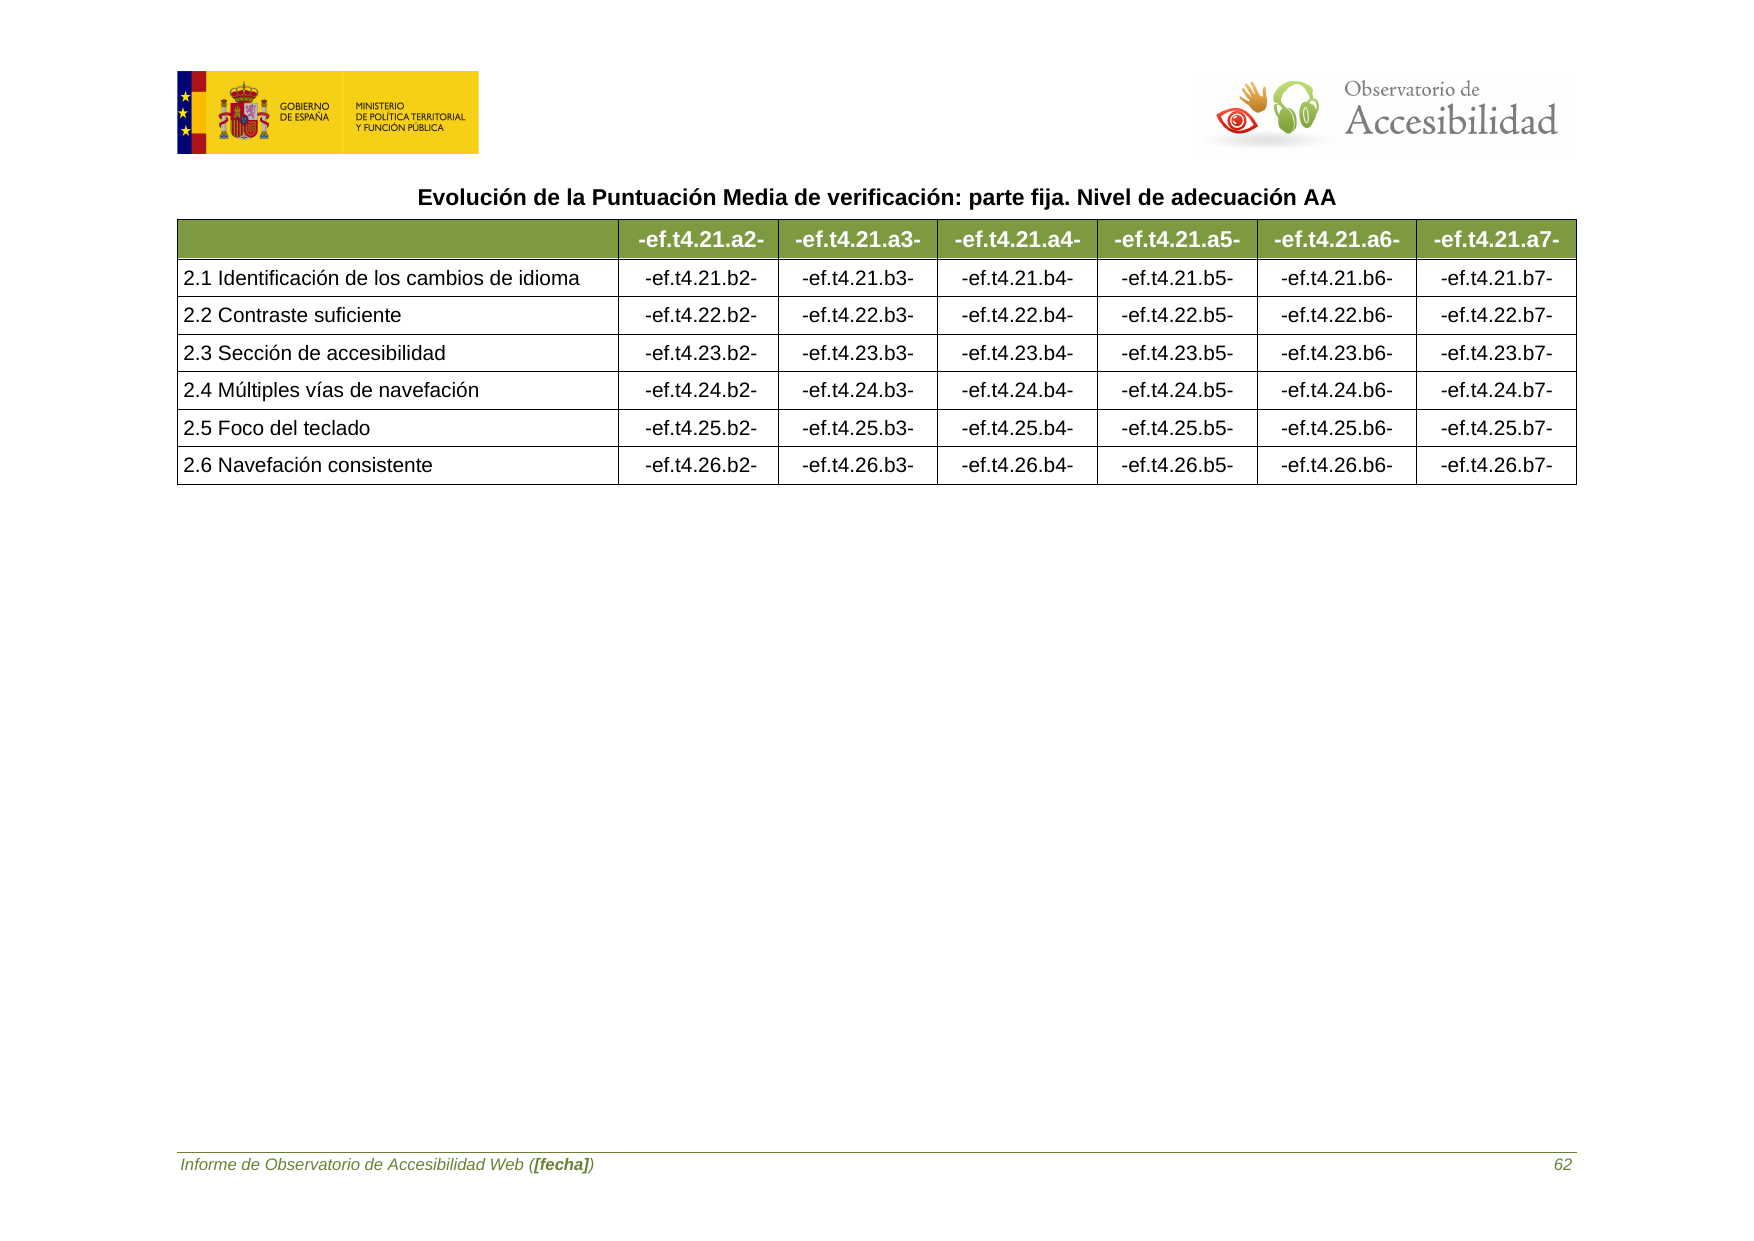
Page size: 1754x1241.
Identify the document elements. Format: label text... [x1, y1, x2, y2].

table_header -ef.t4.21.a2- [619, 220, 778, 258]
table_cell -ef.t4.24.b4- [938, 372, 1097, 408]
picture [177, 71, 479, 154]
table_cell -ef.t4.24.b6- [1258, 372, 1416, 408]
table_cell 2.4 Múltiples vías de navefación [178, 372, 618, 408]
table_cell -ef.t4.25.b5- [1098, 410, 1257, 446]
table_cell -ef.t4.22.b6- [1258, 297, 1416, 333]
picture [1196, 72, 1572, 154]
table_cell -ef.t4.22.b2- [619, 297, 778, 333]
table_cell -ef.t4.25.b7- [1417, 410, 1576, 446]
table_cell -ef.t4.22.b5- [1098, 297, 1257, 333]
table_cell -ef.t4.22.b7- [1417, 297, 1576, 333]
table_header [178, 220, 618, 258]
table_cell -ef.t4.26.b6- [1258, 447, 1416, 483]
table_cell -ef.t4.26.b2- [619, 447, 778, 483]
table_cell -ef.t4.24.b2- [619, 372, 778, 408]
table_cell 2.1 Identificación de los cambios de idioma [178, 260, 618, 296]
table_cell -ef.t4.21.b2- [619, 260, 778, 296]
table_cell -ef.t4.21.b3- [779, 260, 937, 296]
table_cell -ef.t4.26.b7- [1417, 447, 1576, 483]
table_cell -ef.t4.26.b3- [779, 447, 937, 483]
table_cell -ef.t4.25.b6- [1258, 410, 1416, 446]
table_cell -ef.t4.21.b5- [1098, 260, 1257, 296]
table_cell -ef.t4.25.b2- [619, 410, 778, 446]
table_cell -ef.t4.24.b3- [779, 372, 937, 408]
table_header -ef.t4.21.a6- [1258, 220, 1416, 258]
table_header -ef.t4.21.a4- [938, 220, 1097, 258]
table_cell -ef.t4.22.b3- [779, 297, 937, 333]
table_cell -ef.t4.21.b7- [1417, 260, 1576, 296]
table_cell -ef.t4.23.b3- [779, 335, 937, 371]
text Evolución de la Puntuación Media de verificación: parte fija. Nivel de adecuación AA [177, 184, 1577, 211]
table_header -ef.t4.21.a5- [1098, 220, 1257, 258]
table_cell -ef.t4.26.b5- [1098, 447, 1257, 483]
table_cell -ef.t4.23.b5- [1098, 335, 1257, 371]
table_cell -ef.t4.24.b5- [1098, 372, 1257, 408]
table_cell -ef.t4.23.b7- [1417, 335, 1576, 371]
table_cell -ef.t4.24.b7- [1417, 372, 1576, 408]
table_cell -ef.t4.25.b3- [779, 410, 937, 446]
table_cell -ef.t4.21.b4- [938, 260, 1097, 296]
table_header -ef.t4.21.a7- [1417, 220, 1576, 258]
table_cell -ef.t4.23.b4- [938, 335, 1097, 371]
table_cell 2.6 Navefación consistente [178, 447, 618, 483]
table_cell -ef.t4.23.b2- [619, 335, 778, 371]
table_cell 2.2 Contraste suficiente [178, 297, 618, 333]
table_cell -ef.t4.25.b4- [938, 410, 1097, 446]
table_cell -ef.t4.26.b4- [938, 447, 1097, 483]
table_cell 2.5 Foco del teclado [178, 410, 618, 446]
table_cell -ef.t4.21.b6- [1258, 260, 1416, 296]
table_cell 2.3 Sección de accesibilidad [178, 335, 618, 371]
table_cell -ef.t4.23.b6- [1258, 335, 1416, 371]
table_header -ef.t4.21.a3- [779, 220, 937, 258]
table_cell -ef.t4.22.b4- [938, 297, 1097, 333]
